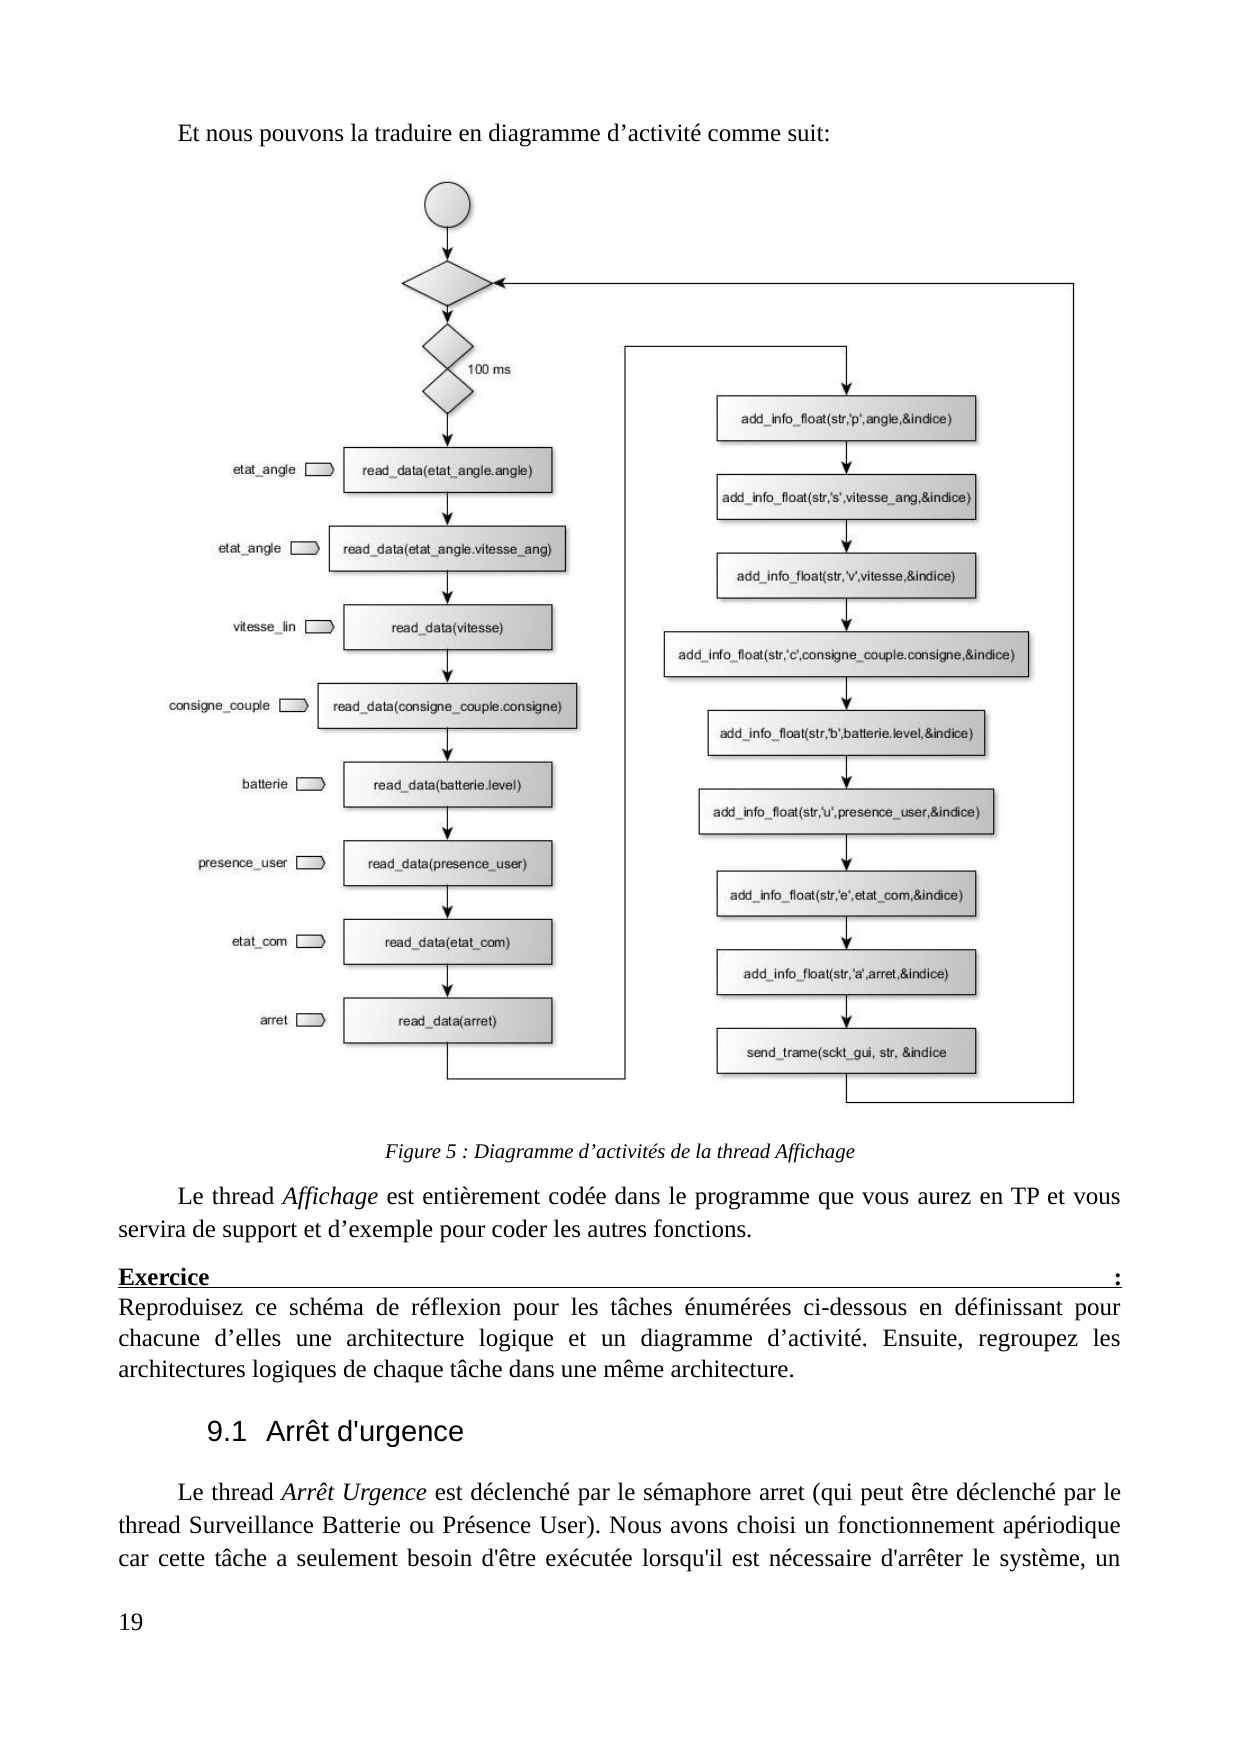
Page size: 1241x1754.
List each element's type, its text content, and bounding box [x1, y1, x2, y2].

text Le thread Arrêt Urgence est déclenché par le sémaphore arret (qui peut être déclenché par le thread Surveillance Batterie ou Présence User). Nous avons choisi un fonctionnement apériodique car cette tâche a seulement besoin d'être exécutée lorsqu'il est nécessaire d'arrêter le système, un [118, 1477, 1122, 1572]
subtitle Arrêt d'urgence [118, 1414, 1122, 1447]
text Le thread Affichage est entièrement codée dans le programme que vous aurez en TP et vous servira de support et d’exemple pour coder les autres fonctions. [118, 1181, 1122, 1243]
picture [149, 165, 1091, 1120]
text Et nous pouvons la traduire en diagramme d’activité comme suit: [118, 118, 1122, 147]
text Exercice : [118, 1262, 1122, 1287]
text Reproduisez ce schéma de réflexion pour les tâches énumérées ci-dessous en définissant pour chacune d’elles une architecture logique et un diagramme d’activité. Ensuite, regroupez les architectures logiques de chaque tâche dans une même architecture. [118, 1288, 1122, 1382]
text Figure 5 : Diagramme d’activités de la thread Affichage [118, 1138, 1122, 1163]
